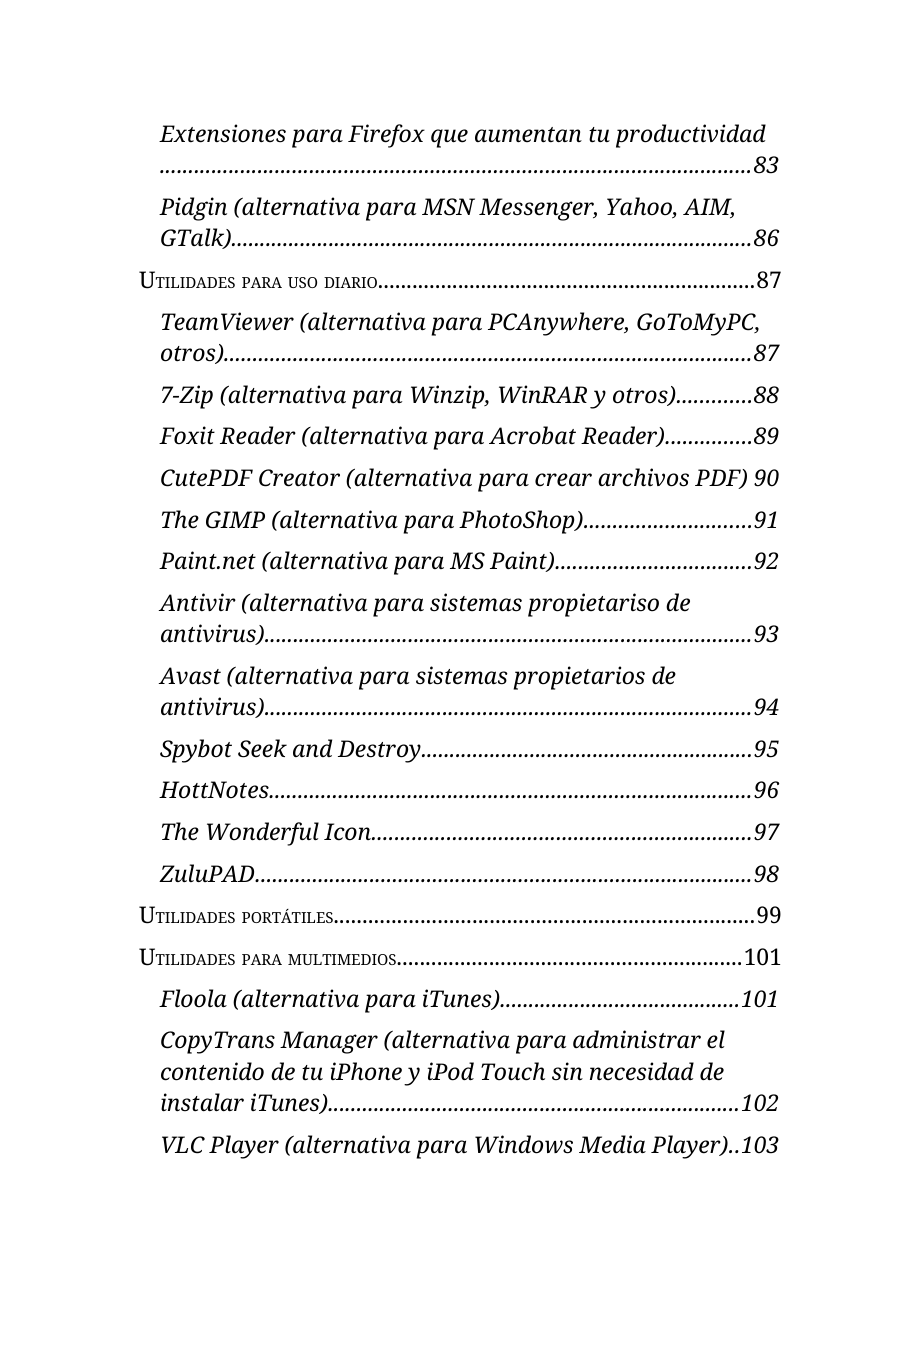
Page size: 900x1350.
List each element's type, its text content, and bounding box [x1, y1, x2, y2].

text Spybot Seek and Destroy 95 [160, 733, 782, 764]
text Extensiones para Firefox que aumentan tu productividad 83 [160, 118, 782, 181]
text CutePDF Creator (alternativa para crear archivos PDF) 90 [160, 462, 782, 493]
text Pidgin (alternativa para MSN Messenger, Yahoo, AIM, GTalk) 86 [160, 191, 782, 253]
text Utilidades para multimedios 101 [139, 941, 782, 972]
text Paint.net (alternativa para MS Paint) 92 [160, 545, 782, 576]
text The Wonderful Icon 97 [160, 816, 782, 847]
text Utilidades portátiles 99 [139, 899, 782, 931]
text Avast (alternativa para sistemas propietarios de antivirus) 94 [160, 660, 782, 722]
text Floola (alternativa para iTunes) 101 [160, 983, 782, 1014]
text Foxit Reader (alternativa para Acrobat Reader) 89 [160, 420, 782, 451]
text Utilidades para uso diario 87 [139, 264, 782, 295]
text CopyTrans Manager (alternativa para administrar el contenido de tu iPhone y iPod Touch sin necesidad de instalar iTunes) 102 [160, 1024, 782, 1118]
text The GIMP (alternativa para PhotoShop) 91 [160, 503, 782, 535]
text ZuluPAD 98 [160, 858, 782, 889]
text Antivir (alternativa para sistemas propietariso de antivirus) 93 [160, 587, 782, 649]
text HottNotes 96 [160, 774, 782, 806]
text TeamViewer (alternativa para PCAnywhere, GoToMyPC, otros) 87 [160, 306, 782, 368]
text VLC Player (alternativa para Windows Media Player) 103 [160, 1128, 782, 1160]
text 7-Zip (alternativa para Winzip, WinRAR y otros) 88 [160, 378, 782, 410]
